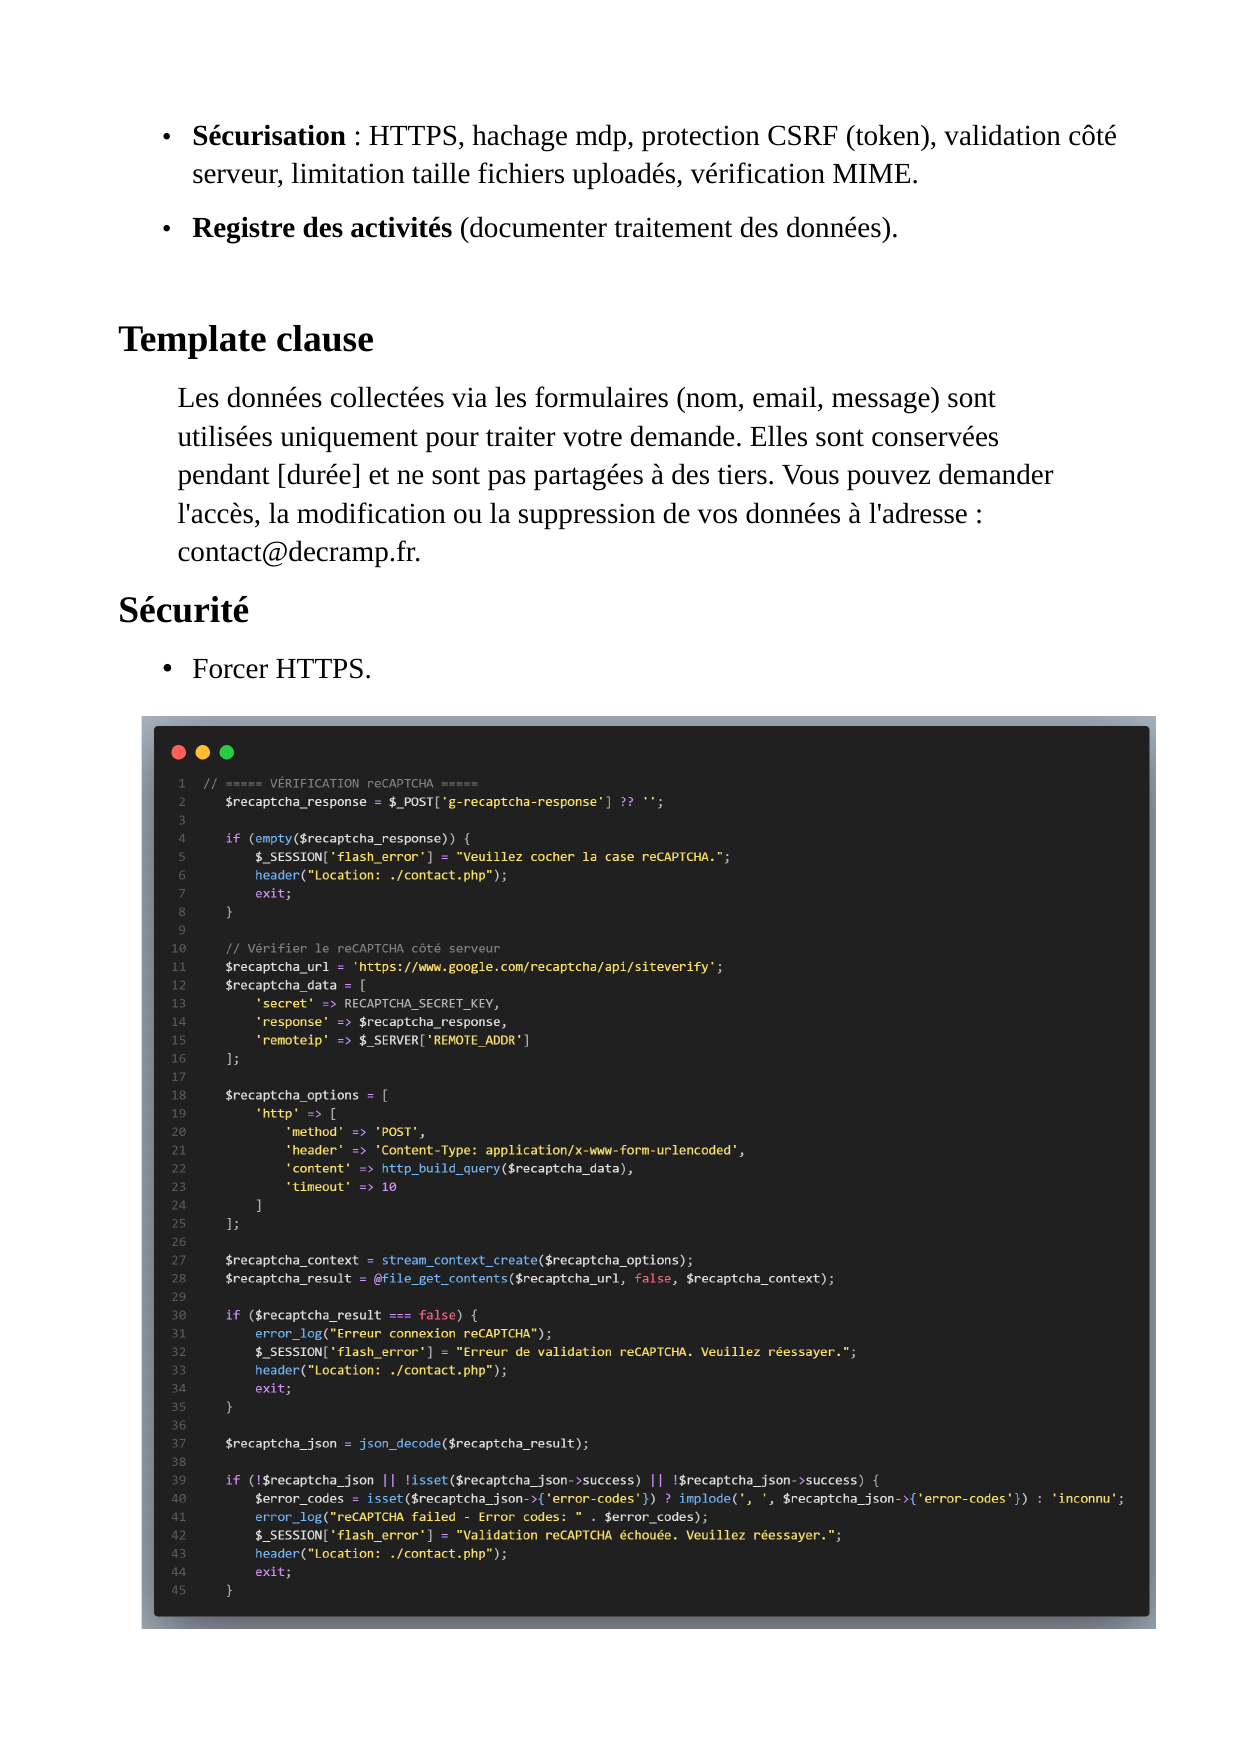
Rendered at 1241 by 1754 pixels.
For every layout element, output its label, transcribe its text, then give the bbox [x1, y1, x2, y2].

subtitle Template clause [118, 316, 1122, 359]
list Registre des activités (documenter traitement des données). [162, 210, 1122, 243]
subtitle Sécurité [118, 587, 1122, 631]
list Forcer HTTPS. [162, 652, 1122, 685]
text Les données collectées via les formulaires (nom, email, message) sont utilisées uniquement pour traiter votre demande. Elles sont conservées pendant [durée] et ne sont pas partagées à des tiers. Vous pouvez demander l'accès, la modification ou la suppression de vos données à l'adresse : contact@decramp.fr. [177, 380, 1063, 568]
list Sécurisation : HTTPS, hachage mdp, protection CSRF (token), validation côté serveur, limitation taille fichiers uploadés, vérification MIME. [162, 118, 1122, 190]
picture [141, 716, 1156, 1629]
